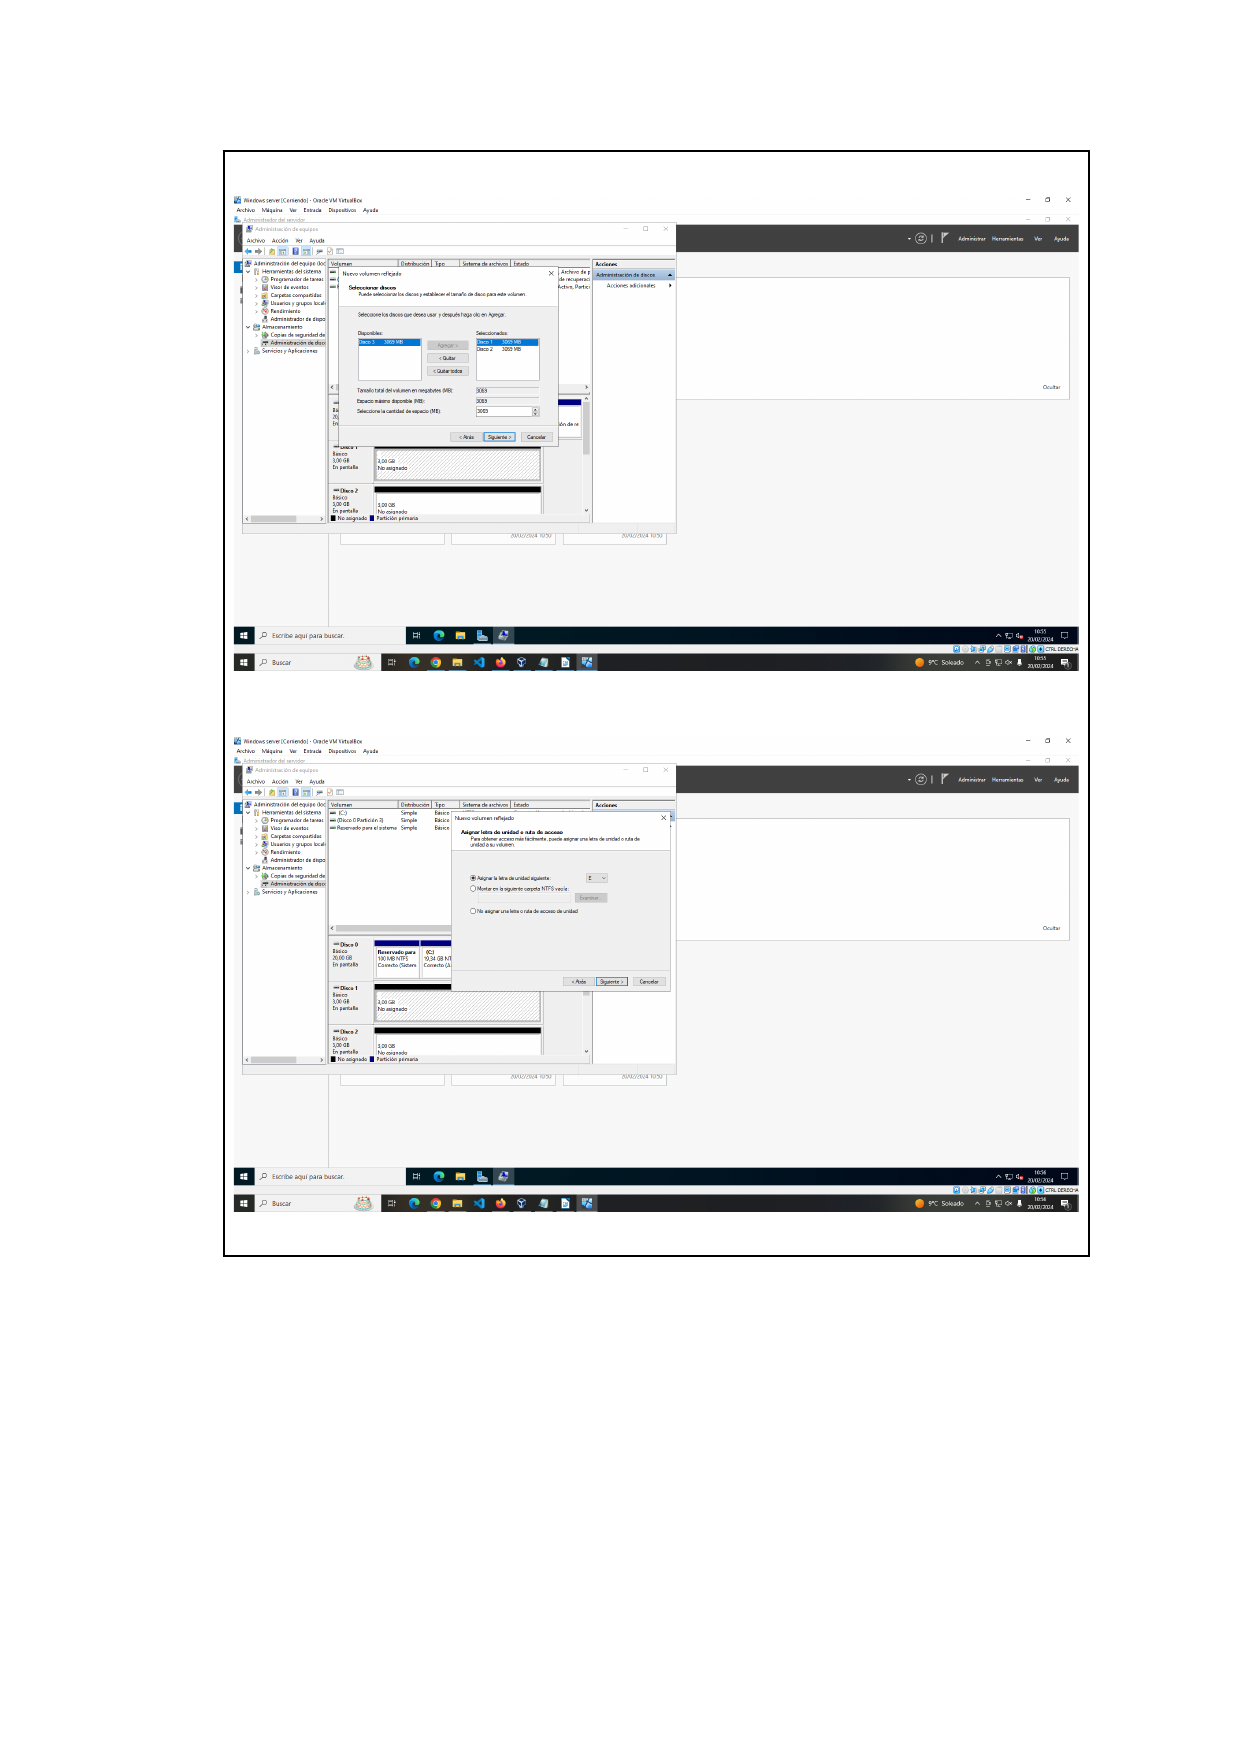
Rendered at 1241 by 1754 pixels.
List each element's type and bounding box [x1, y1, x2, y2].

picture [233, 736, 1079, 1212]
table_cell [225, 152, 1088, 1255]
picture [233, 195, 1079, 671]
